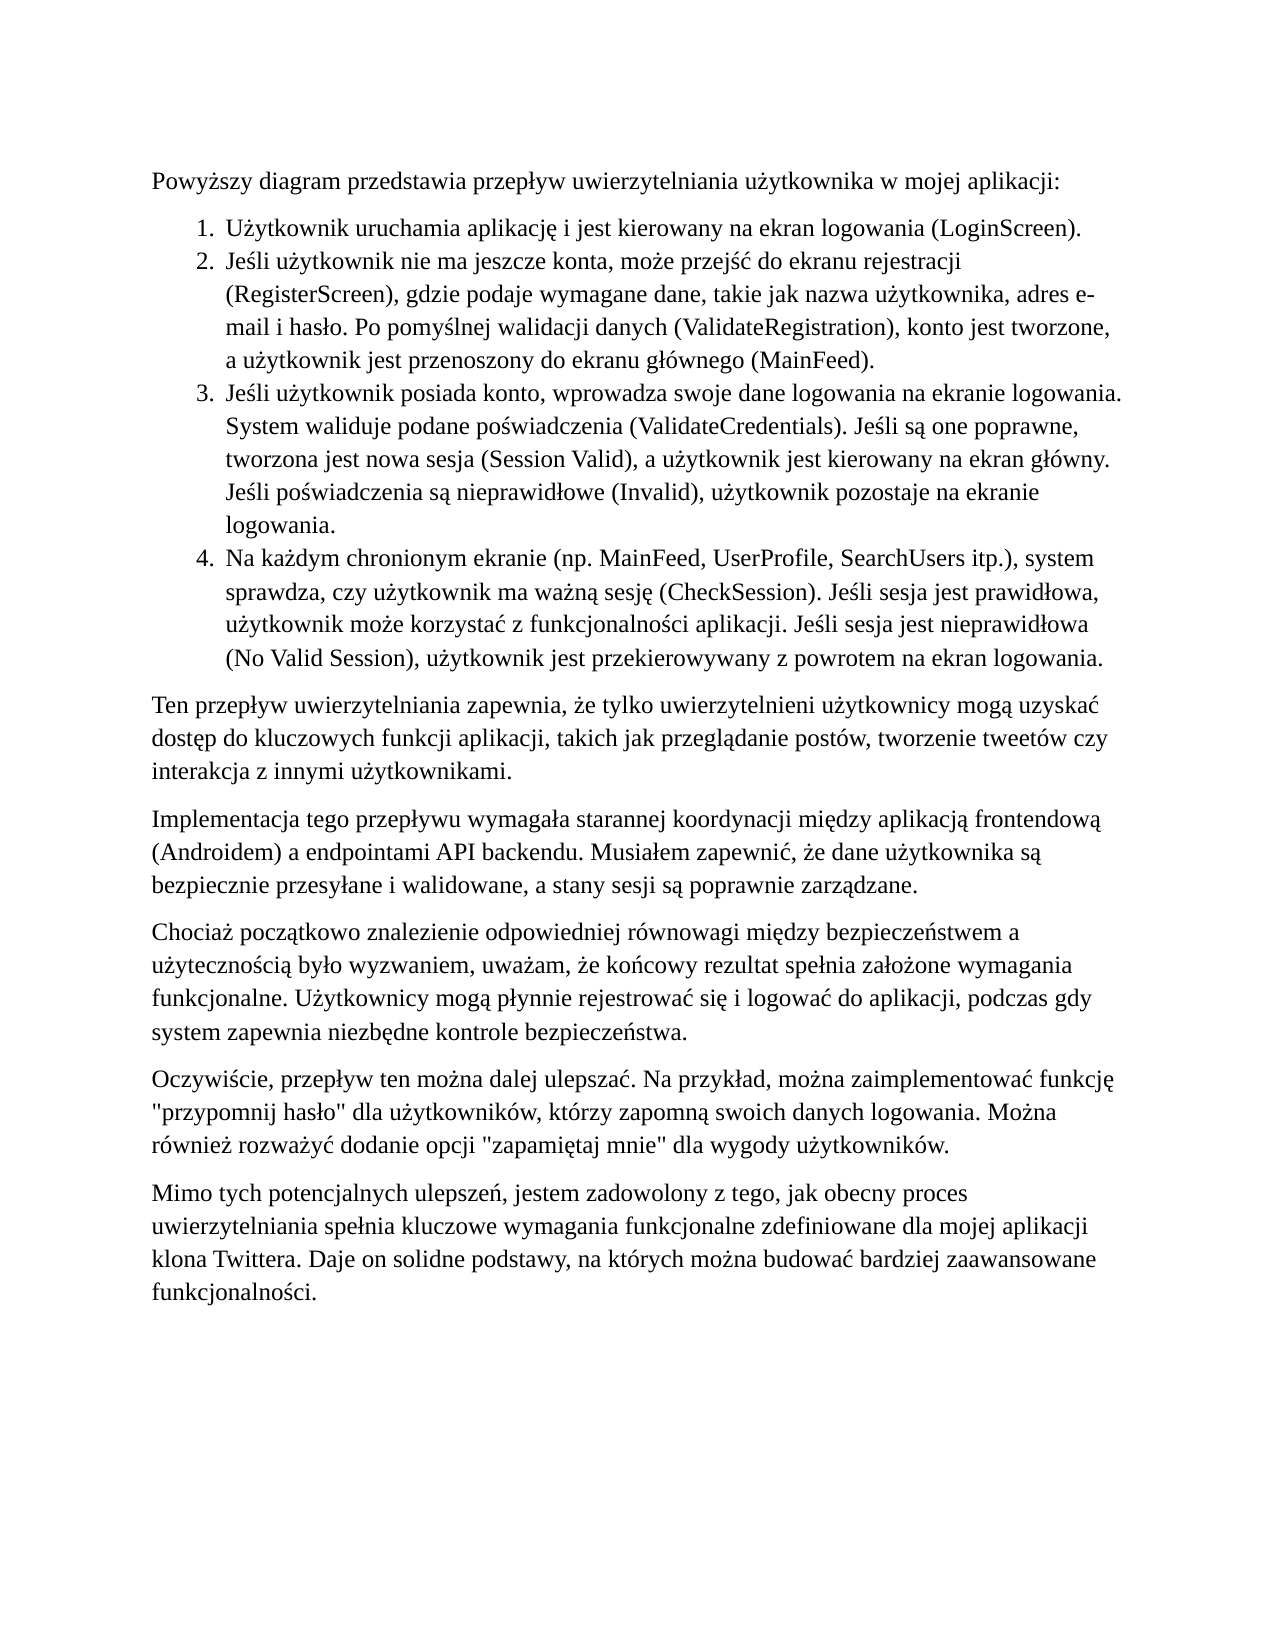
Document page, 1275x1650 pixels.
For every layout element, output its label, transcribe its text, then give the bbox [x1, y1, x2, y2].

list Na każdym chronionym ekranie (np. MainFeed, UserProfile, SearchUsers itp.), system sprawdza, czy użytkownik ma ważną sesję (CheckSession). Jeśli sesja jest prawidłowa, użytkownik może korzystać z funkcjonalności aplikacji. Jeśli sesja jest nieprawidłowa (No Valid Session), użytkownik jest przekierowywany z powrotem na ekran logowania. [196, 543, 1123, 671]
list Jeśli użytkownik nie ma jeszcze konta, może przejść do ekranu rejestracji (RegisterScreen), gdzie podaje wymagane dane, takie jak nazwa użytkownika, adres e-mail i hasło. Po pomyślnej walidacji danych (ValidateRegistration), konto jest tworzone, a użytkownik jest przenoszony do ekranu głównego (MainFeed). [196, 246, 1123, 374]
text Powyższy diagram przedstawia przepływ uwierzytelniania użytkownika w mojej aplikacji: [151, 166, 1123, 194]
text Oczywiście, przepływ ten można dalej ulepszać. Na przykład, można zaimplementować funkcję "przypomnij hasło" dla użytkowników, którzy zapomną swoich danych logowania. Można również rozważyć dodanie opcji "zapamiętaj mnie" dla wygody użytkowników. [151, 1064, 1123, 1159]
text Implementacja tego przepływu wymagała starannej koordynacji między aplikacją frontendową (Androidem) a endpointami API backendu. Musiałem zapewnić, że dane użytkownika są bezpiecznie przesyłane i walidowane, a stany sesji są poprawnie zarządzane. [151, 804, 1123, 899]
text Ten przepływ uwierzytelniania zapewnia, że tylko uwierzytelnieni użytkownicy mogą uzyskać dostęp do kluczowych funkcji aplikacji, takich jak przeglądanie postów, tworzenie tweetów czy interakcja z innymi użytkownikami. [151, 690, 1123, 785]
text Chociaż początkowo znalezienie odpowiedniej równowagi między bezpieczeństwem a użytecznością było wyzwaniem, uważam, że końcowy rezultat spełnia założone wymagania funkcjonalne. Użytkownicy mogą płynnie rejestrować się i logować do aplikacji, podczas gdy system zapewnia niezbędne kontrole bezpieczeństwa. [151, 917, 1123, 1045]
text Mimo tych potencjalnych ulepszeń, jestem zadowolony z tego, jak obecny proces uwierzytelniania spełnia kluczowe wymagania funkcjonalne zdefiniowane dla mojej aplikacji klona Twittera. Daje on solidne podstawy, na których można budować bardziej zaawansowane funkcjonalności. [151, 1178, 1123, 1306]
list Użytkownik uruchamia aplikację i jest kierowany na ekran logowania (LoginScreen). [196, 213, 1123, 242]
list Jeśli użytkownik posiada konto, wprowadza swoje dane logowania na ekranie logowania. System waliduje podane poświadczenia (ValidateCredentials). Jeśli są one poprawne, tworzona jest nowa sesja (Session Valid), a użytkownik jest kierowany na ekran główny. Jeśli poświadczenia są nieprawidłowe (Invalid), użytkownik pozostaje na ekranie logowania. [196, 378, 1123, 539]
